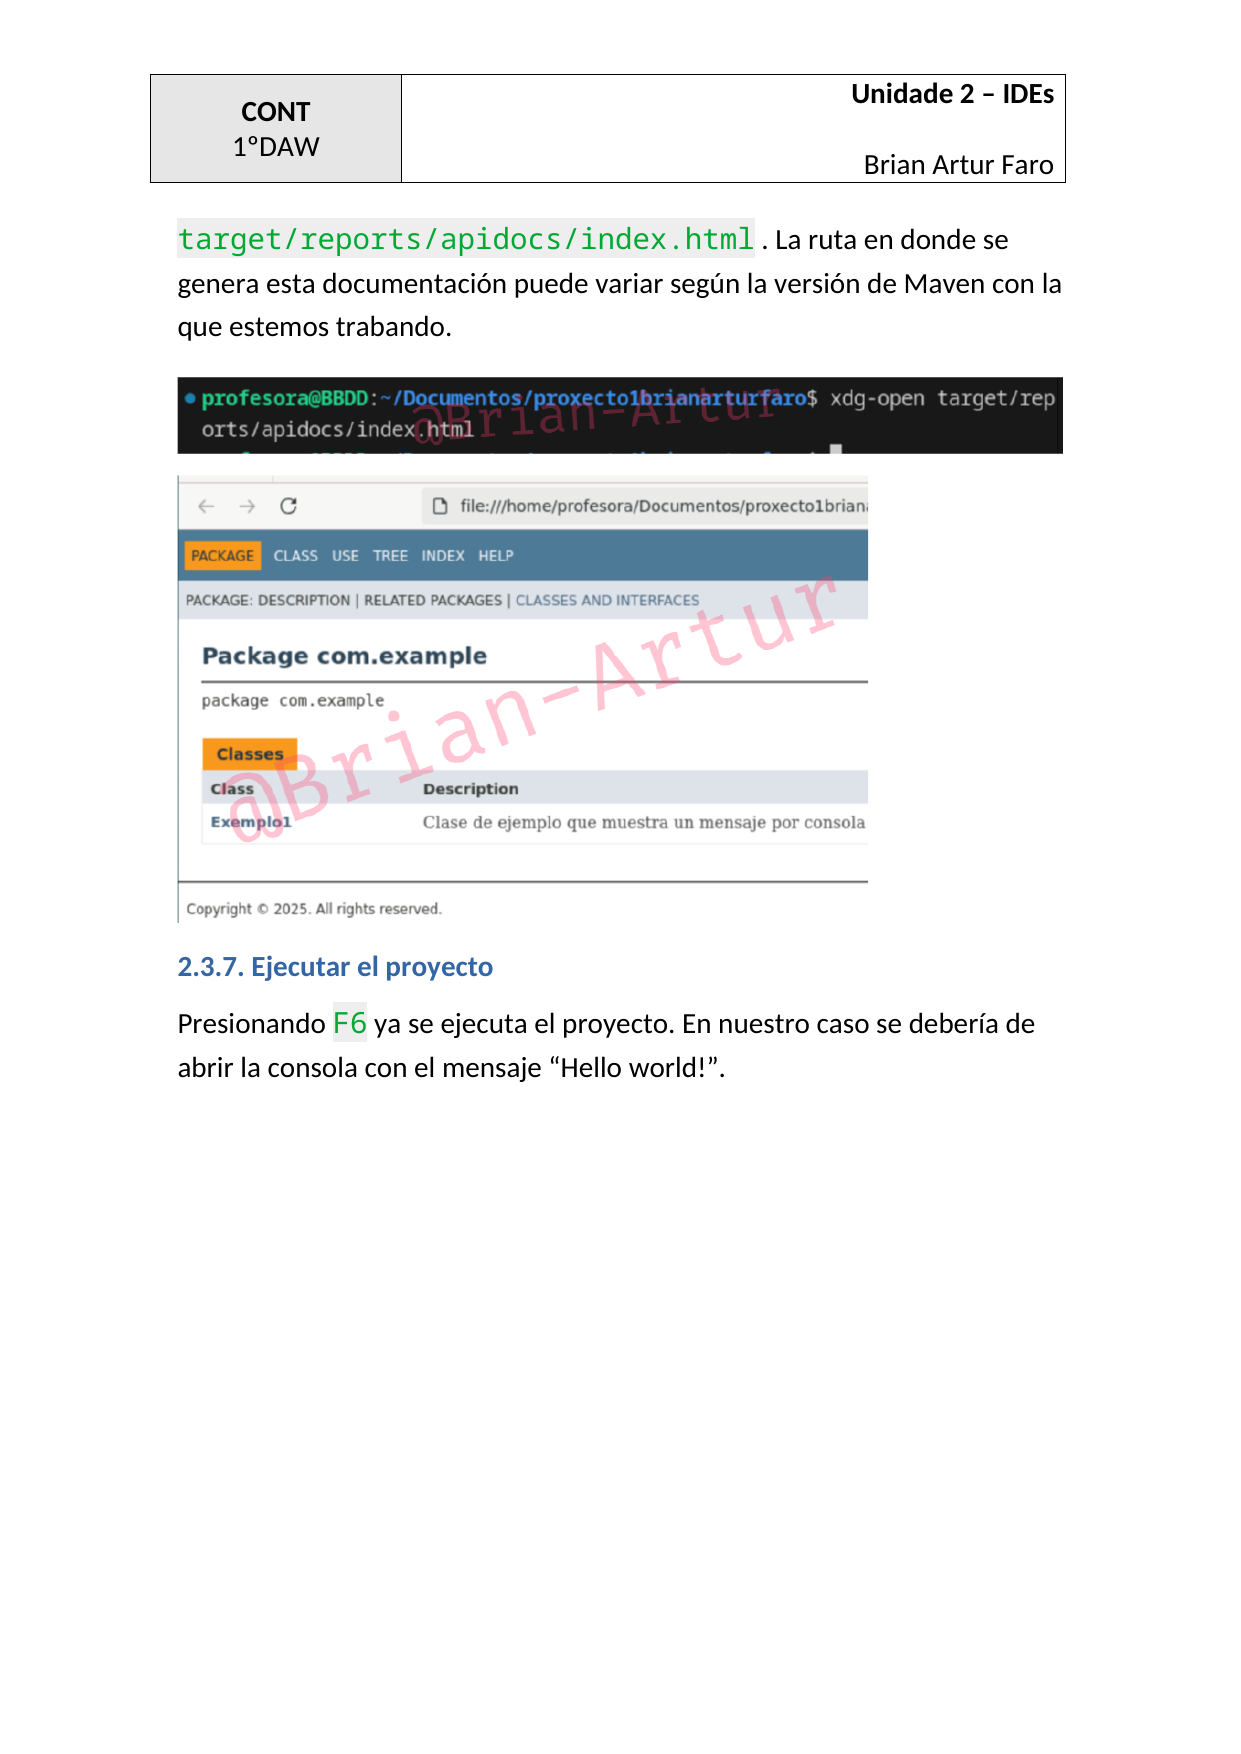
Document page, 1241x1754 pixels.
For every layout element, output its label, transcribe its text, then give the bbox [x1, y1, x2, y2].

text 2.3.7. Ejecutar el proyecto [177, 948, 1063, 984]
text target/reports/apidocs/index.html . La ruta en donde se genera esta documentación puede variar según la versión de Maven con la que estemos trabando. [177, 218, 1063, 343]
picture [177, 475, 869, 923]
picture [177, 365, 1063, 454]
text Presionando F6 ya se ejecuta el proyecto. En nuestro caso se debería de abrir la consola con el mensaje “Hello world!”. [177, 1002, 1063, 1084]
